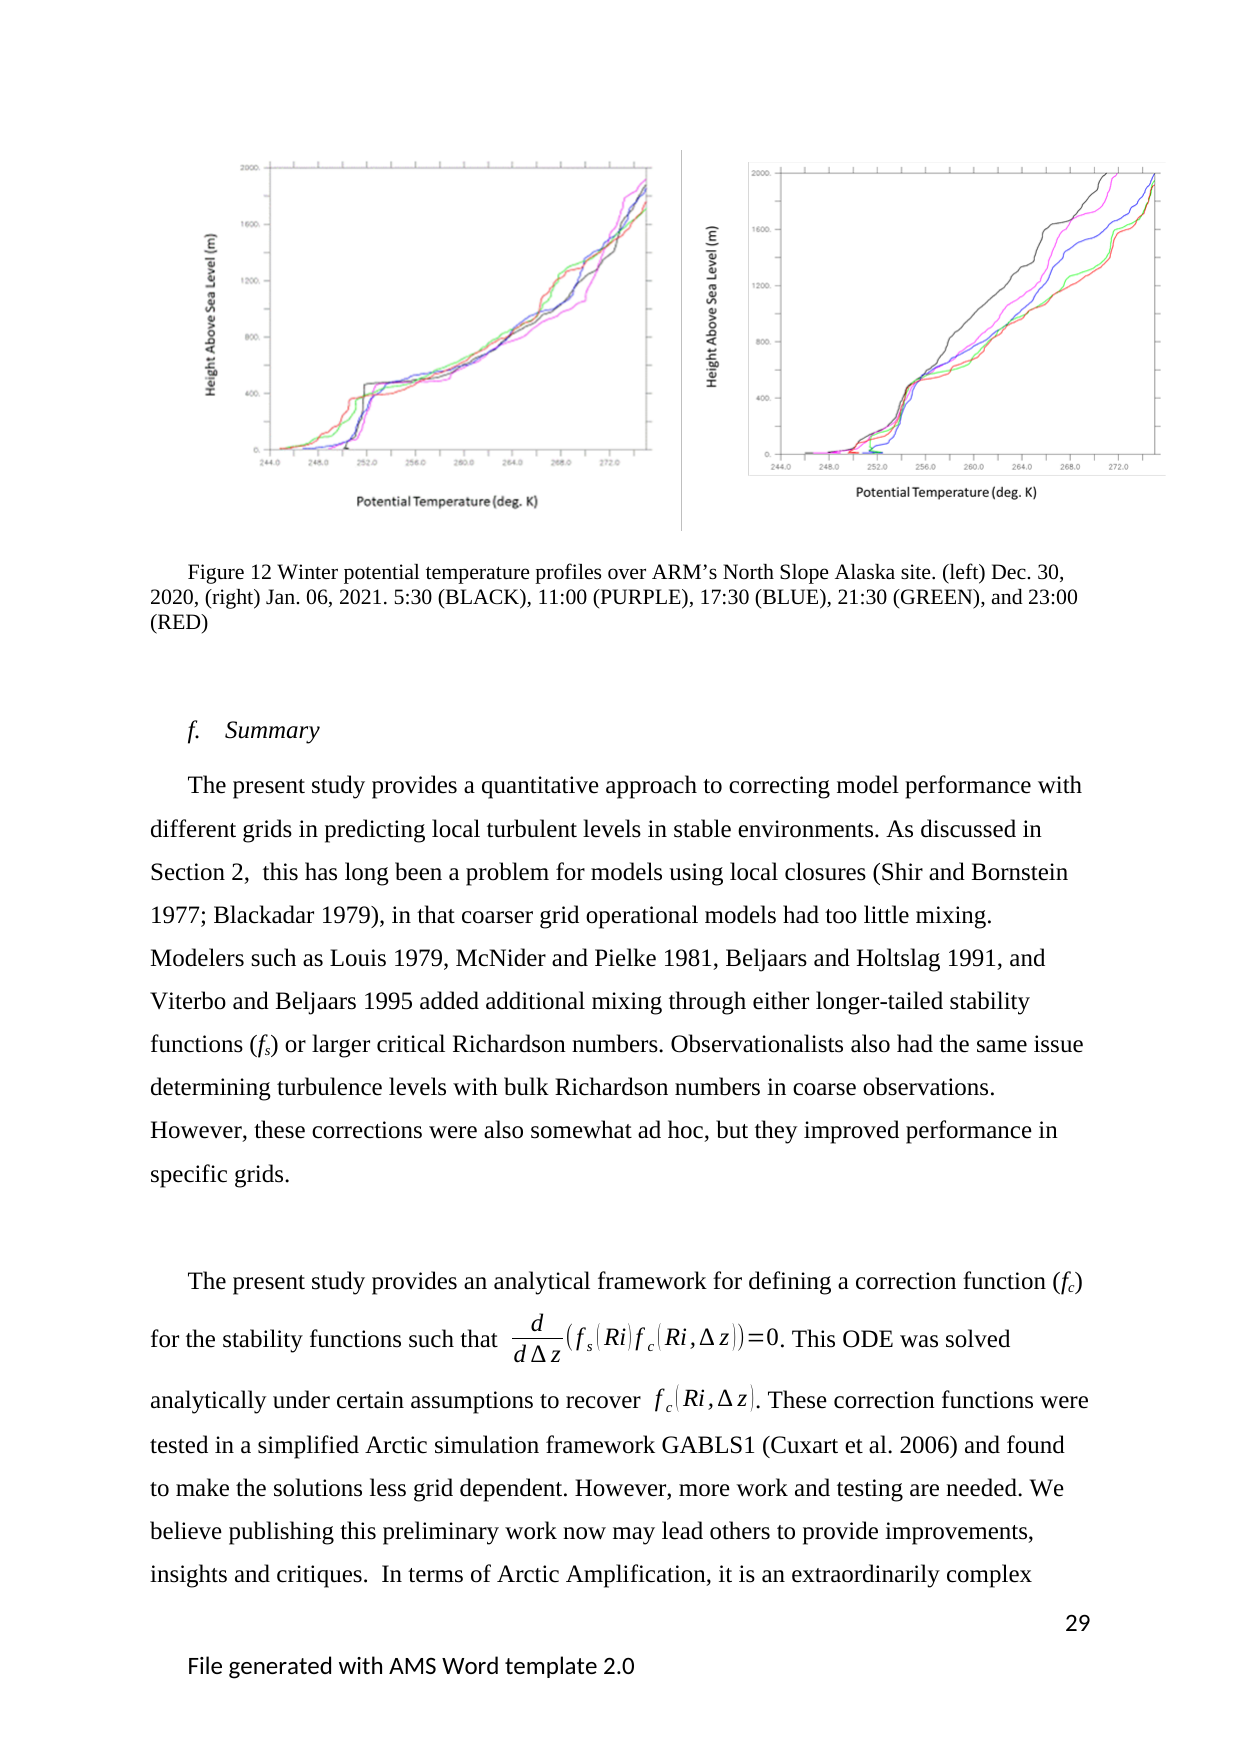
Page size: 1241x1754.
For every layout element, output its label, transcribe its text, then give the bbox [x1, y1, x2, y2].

text The present study provides an analytical framework for defining a correction function (fc) for the stability functions such that . This ODE was solved analytically under certain assumptions to recover . These correction functions were tested in a simplified Arctic simulation framework GABLS1 (Cuxart et al. 2006) and found to make the solutions less grid dependent. However, more work and testing are needed. We believe publishing this preliminary work now may lead others to provide improvements, insights and critiques. In terms of Arctic Amplification, it is an extraordinarily complex system involving albedo, sea ice and clouds. However, we believe it will be better to evaluate these issues in a system where turbulence and grid dependence, which are also important, were handled more correctly. It is hoped that this preliminary study can spur ideas and approaches by others. [150, 1266, 1090, 1588]
text The present study provides a quantitative approach to correcting model performance with different grids in predicting local turbulent levels in stable environments. As discussed in Section 2, this has long been a problem for models using local closures (Shir and Bornstein 1977; Blackadar 1979), in that coarser grid operational models had too little mixing. Modelers such as Louis 1979, McNider and Pielke 1981, Beljaars and Holtslag 1991, and Viterbo and Beljaars 1995 added additional mixing through either longer-tailed stability functions (fs) or larger critical Richardson numbers. Observationalists also had the same issue determining turbulence levels with bulk Richardson numbers in coarse observations. However, these corrections were also somewhat ad hoc, but they improved performance in specific grids. [150, 771, 1090, 1187]
text Figure 12 Winter potential temperature profiles over ARM’s North Slope Alaska site. (left) Dec. 30, 2020, (right) Jan. 06, 2021. 5:30 (BLACK), 11:00 (PURPLE), 17:30 (BLUE), 21:30 (GREEN), and 23:00 (RED) [150, 559, 1090, 634]
picture [187, 150, 1166, 531]
list Summary [187, 715, 1090, 744]
